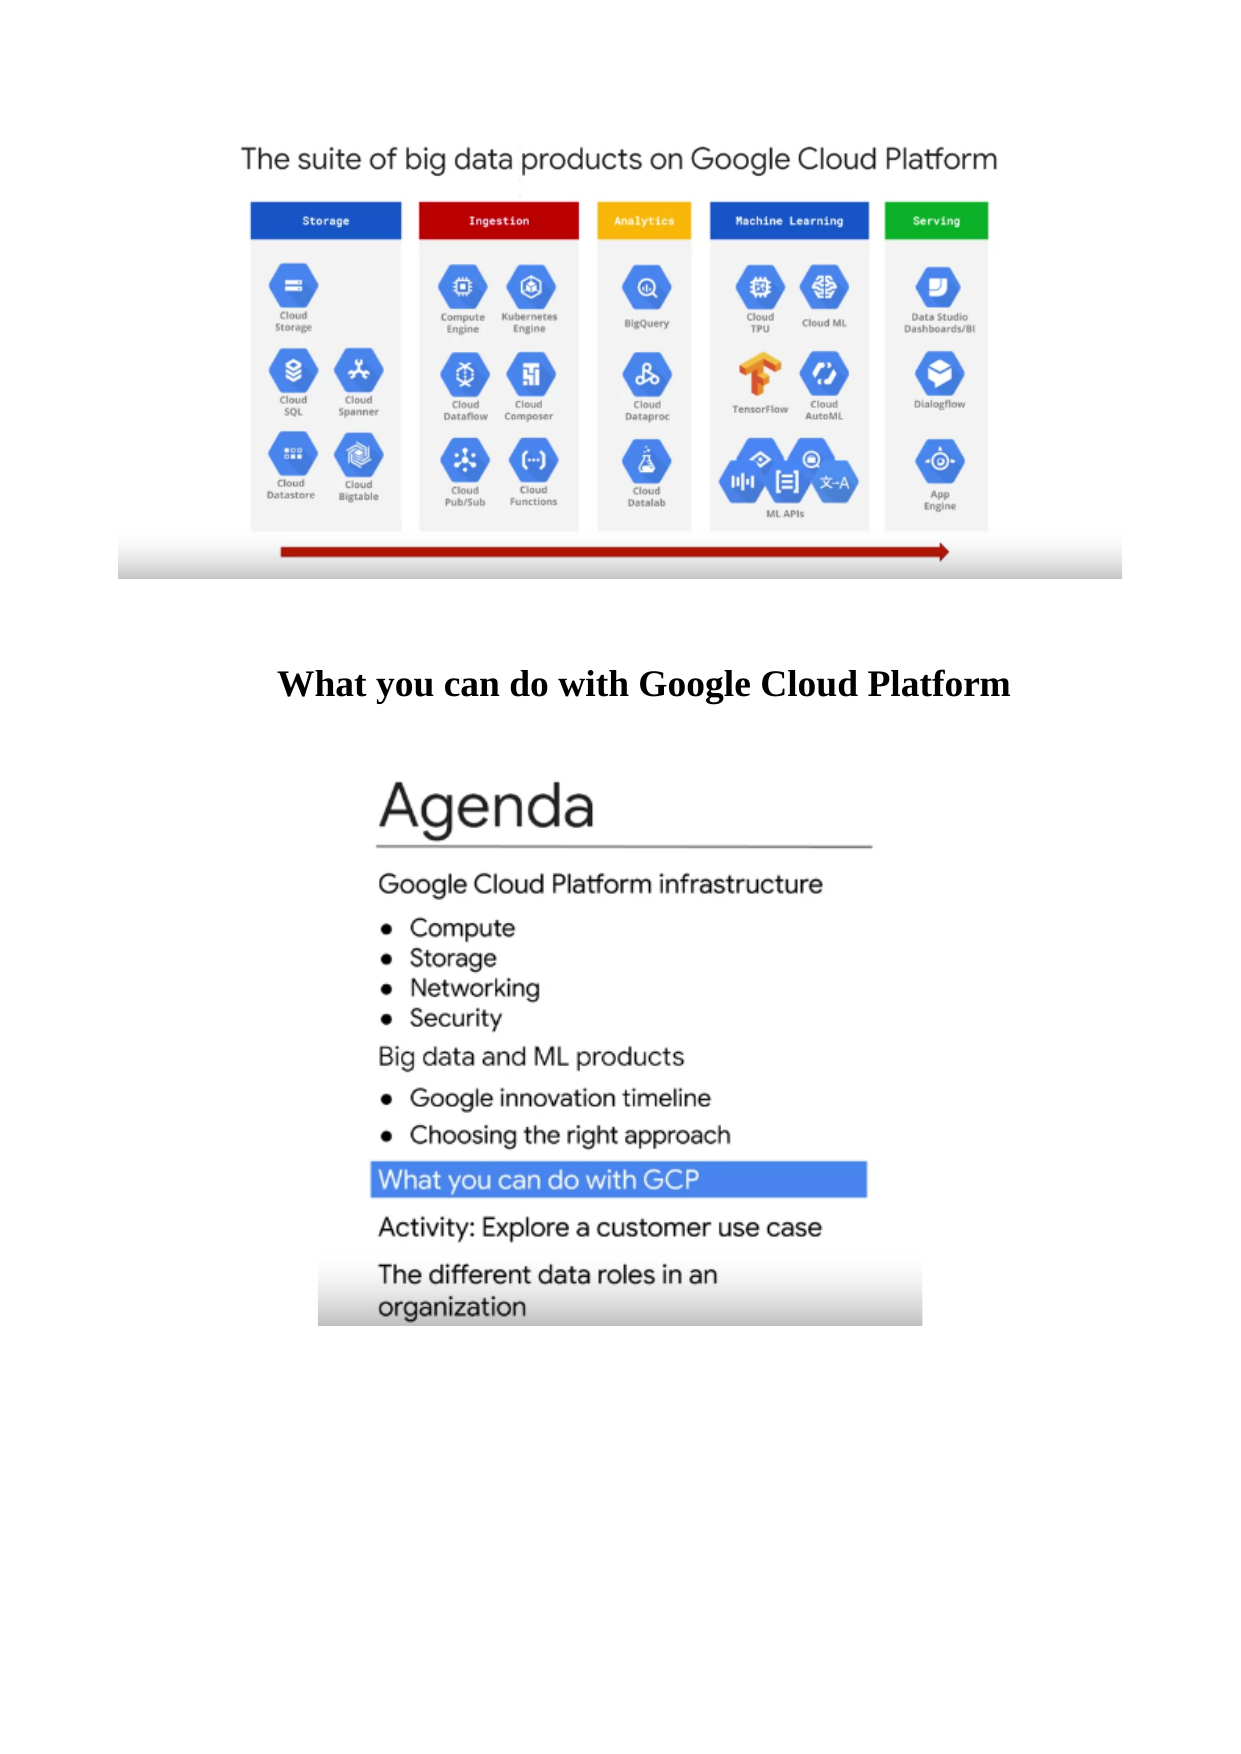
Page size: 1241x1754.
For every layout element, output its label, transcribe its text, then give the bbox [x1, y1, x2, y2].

picture [118, 118, 1123, 579]
picture [317, 745, 923, 1326]
subtitle What you can do with Google Cloud Platform [118, 661, 1122, 704]
